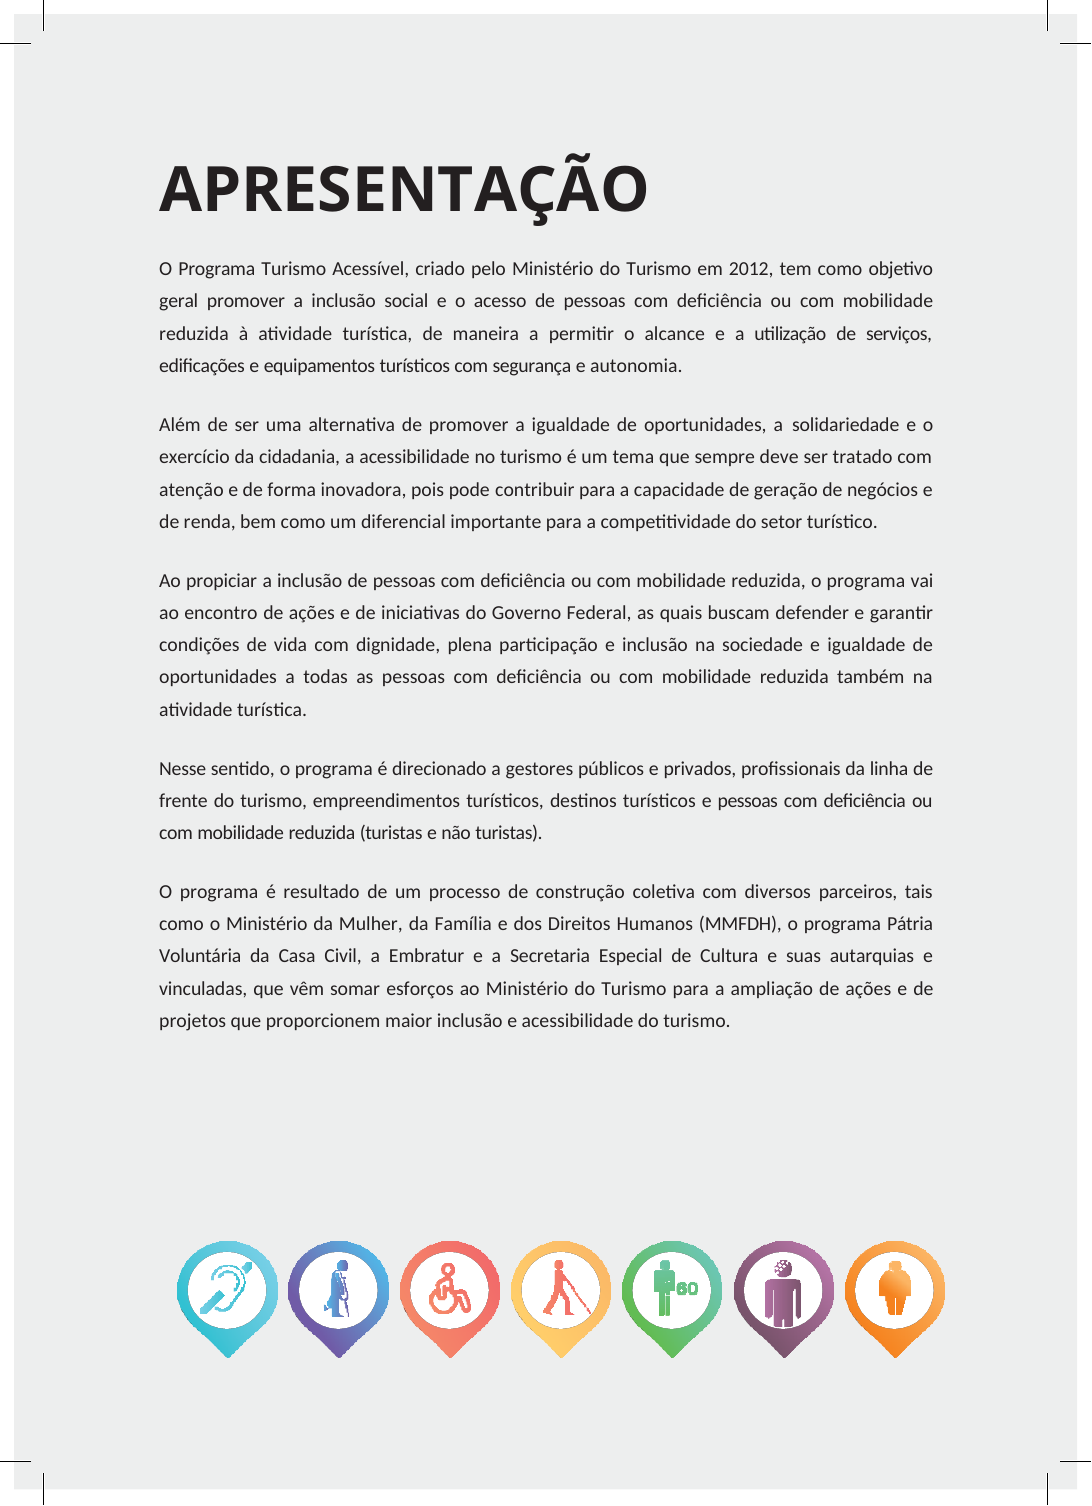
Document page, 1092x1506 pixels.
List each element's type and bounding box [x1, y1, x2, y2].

picture [288, 1241, 389, 1358]
picture [734, 1241, 834, 1358]
picture [511, 1241, 611, 1358]
picture [177, 1241, 278, 1358]
picture [400, 1241, 500, 1358]
picture [845, 1241, 945, 1358]
picture [622, 1241, 722, 1358]
